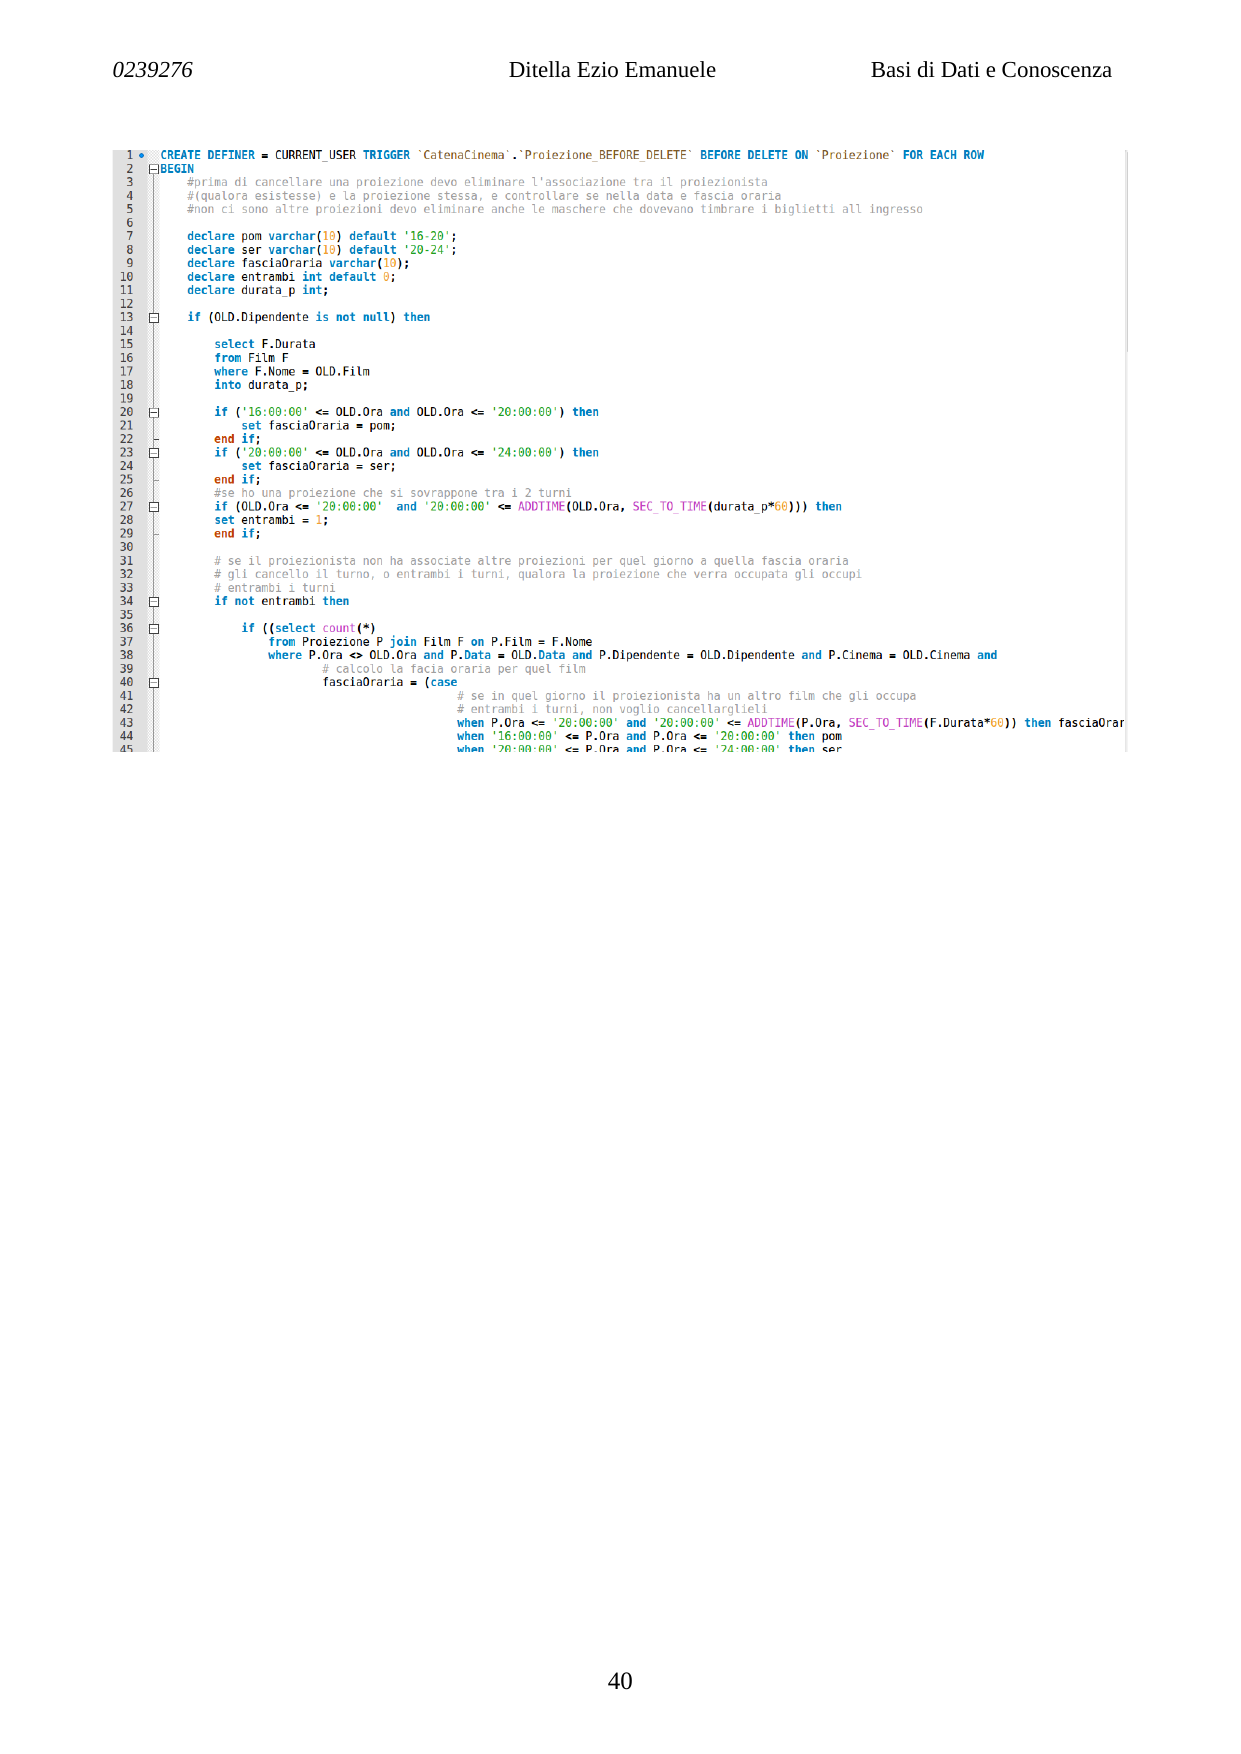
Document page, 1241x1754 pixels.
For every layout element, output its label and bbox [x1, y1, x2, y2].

picture [936, 150, 945, 157]
picture [112, 150, 1128, 752]
